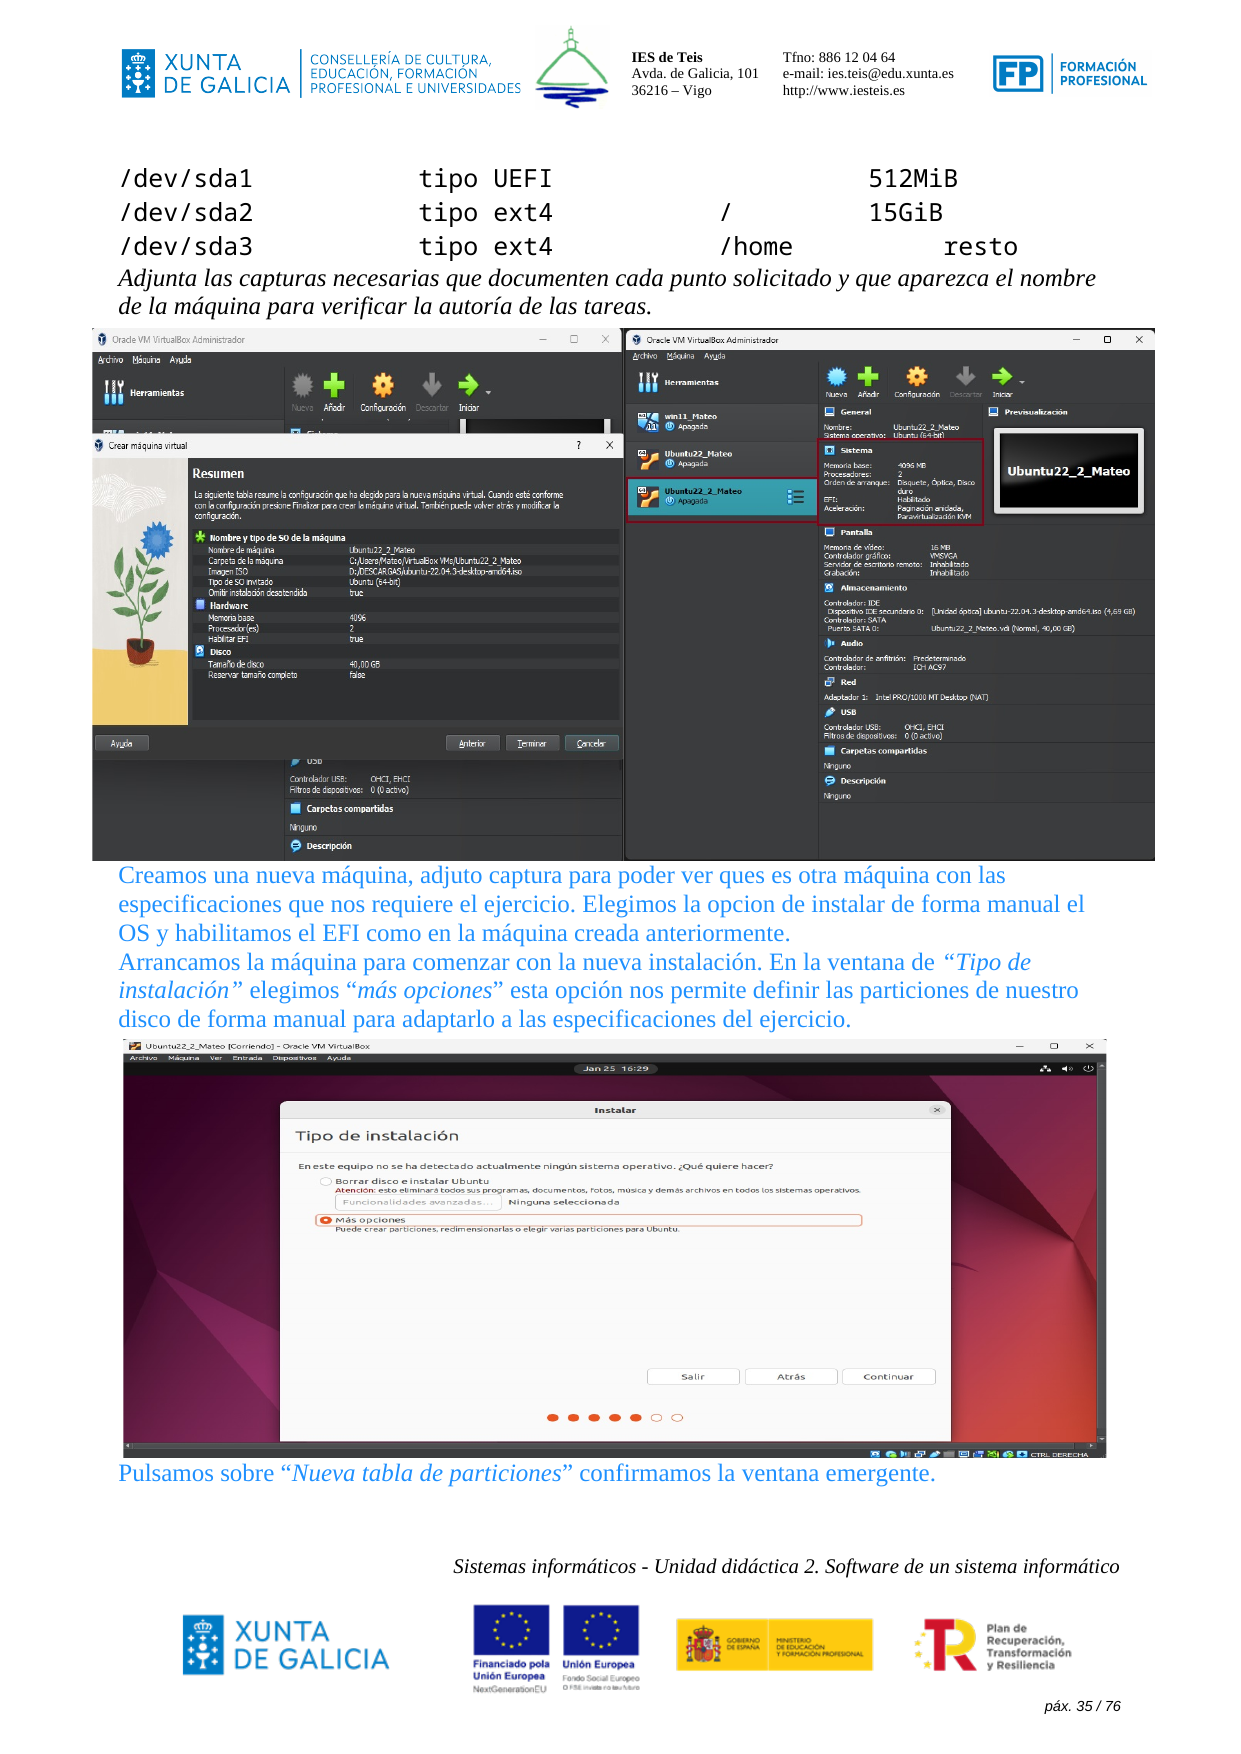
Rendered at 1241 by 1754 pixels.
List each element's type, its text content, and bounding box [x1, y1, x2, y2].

text Creamos una nueva máquina, adjuto captura para poder ver ques es otra máquina con las especificaciones que nos requiere el ejercicio. Elegimos la opcion de instalar de forma manual el OS y habilitamos el EFI como en la máquina creada anteriormente. [118, 861, 1122, 947]
picture [123, 1039, 1107, 1458]
text /dev/sda2 tipo ext4 / 15GiB [118, 194, 1122, 228]
picture [182, 1593, 1085, 1700]
text [118, 320, 1122, 328]
text /dev/sda3 tipo ext4 /home resto [118, 228, 1122, 263]
picture [121, 49, 521, 98]
picture [534, 25, 611, 110]
text /dev/sda1 tipo UEFI 512MiB [118, 160, 1122, 194]
picture [92, 328, 1155, 861]
text Pulsamos sobre “Nueva tabla de particiones” confirmamos la ventana emergente. [118, 1435, 1122, 1487]
text Adjunta las capturas necesarias que documenten cada punto solicitado y que aparezca el nombre de la máquina para verificar la autoría de las tareas. [118, 263, 1122, 320]
picture [989, 50, 1153, 97]
text Arrancamos la máquina para comenzar con la nueva instalación. En la ventana de “Tipo de instalación” elegimos “más opciones” esta opción nos permite definir las particiones de nuestro disco de forma manual para adaptarlo a las especificaciones del ejercicio. [118, 947, 1122, 1033]
